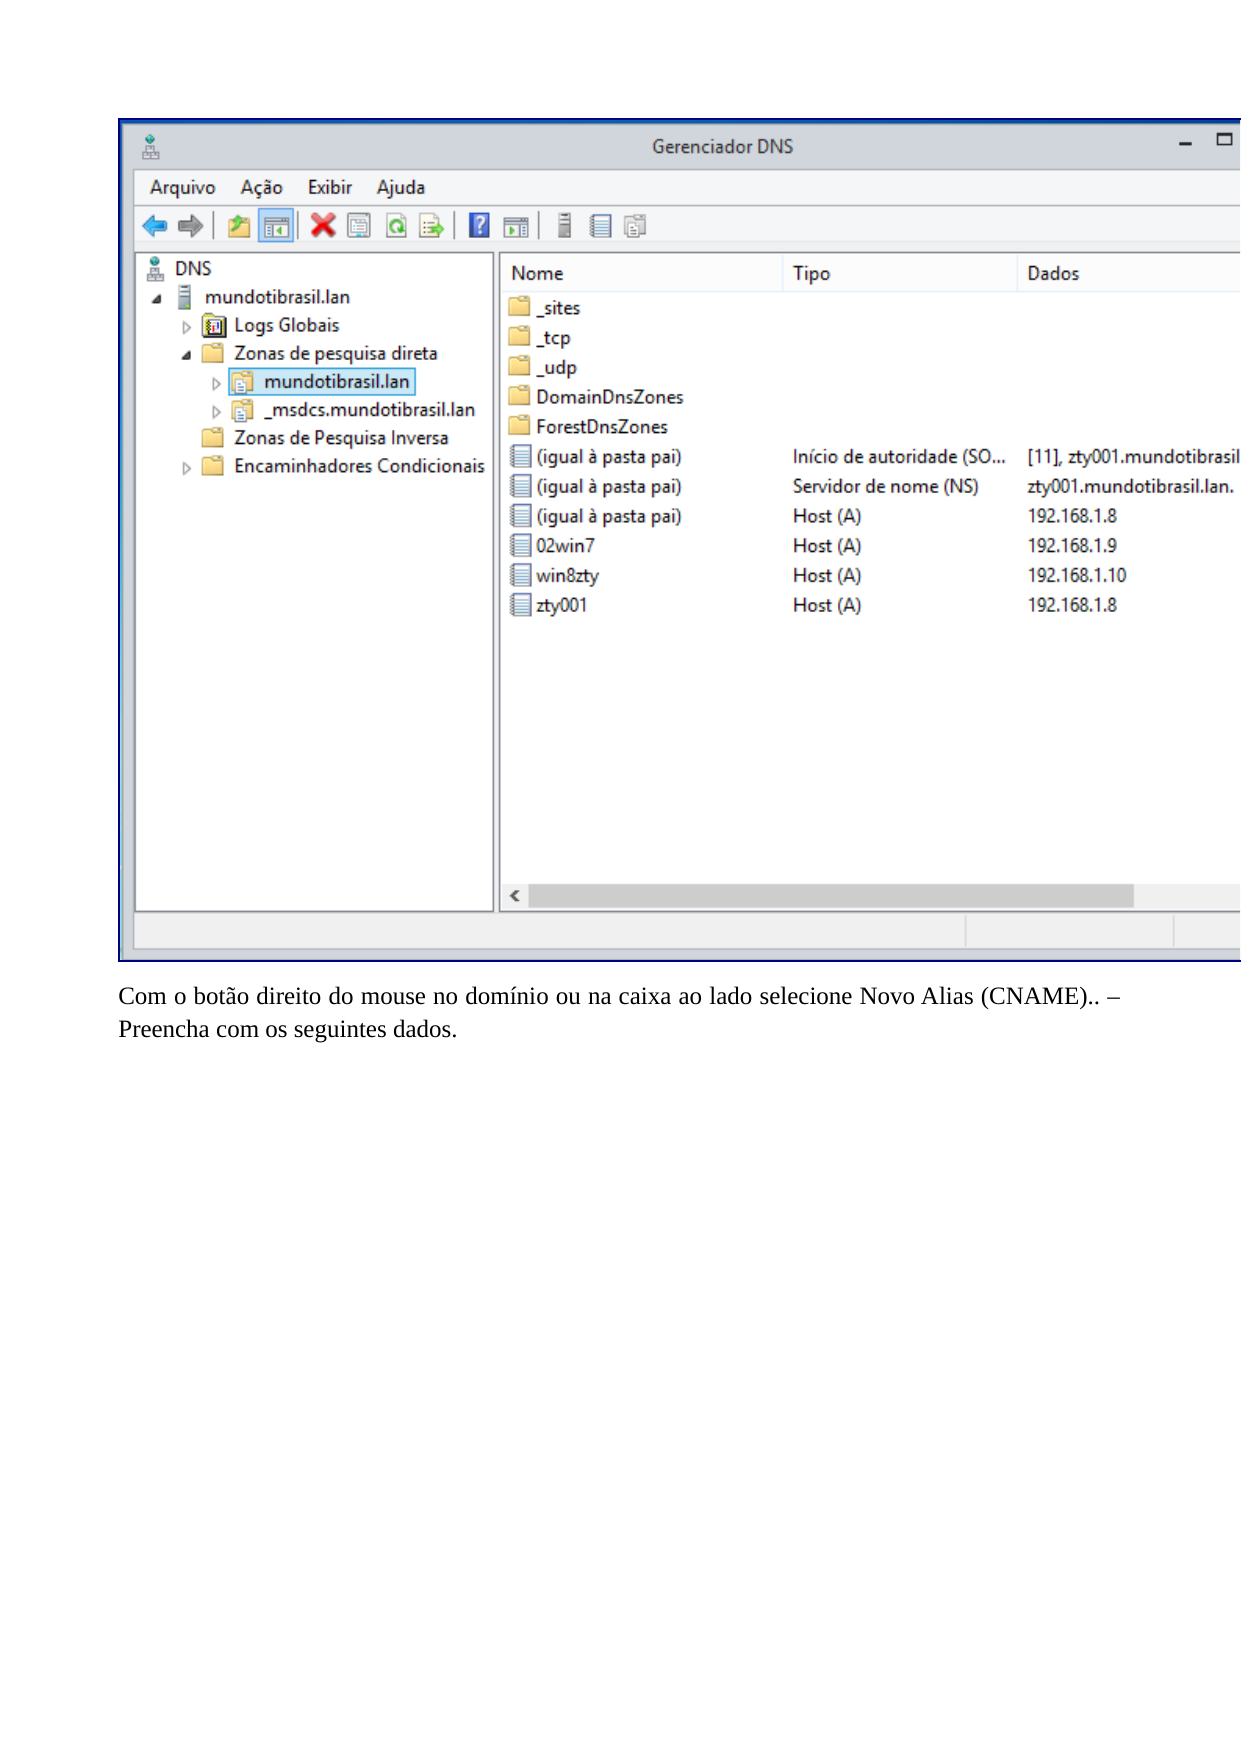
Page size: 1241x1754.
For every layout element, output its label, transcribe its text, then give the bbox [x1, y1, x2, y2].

text Com o botão direito do mouse no domínio ou na caixa ao lado selecione Novo Alias (CNAME).. – Preencha com os seguintes dados. [118, 981, 1122, 1042]
picture [120, 120, 1241, 960]
